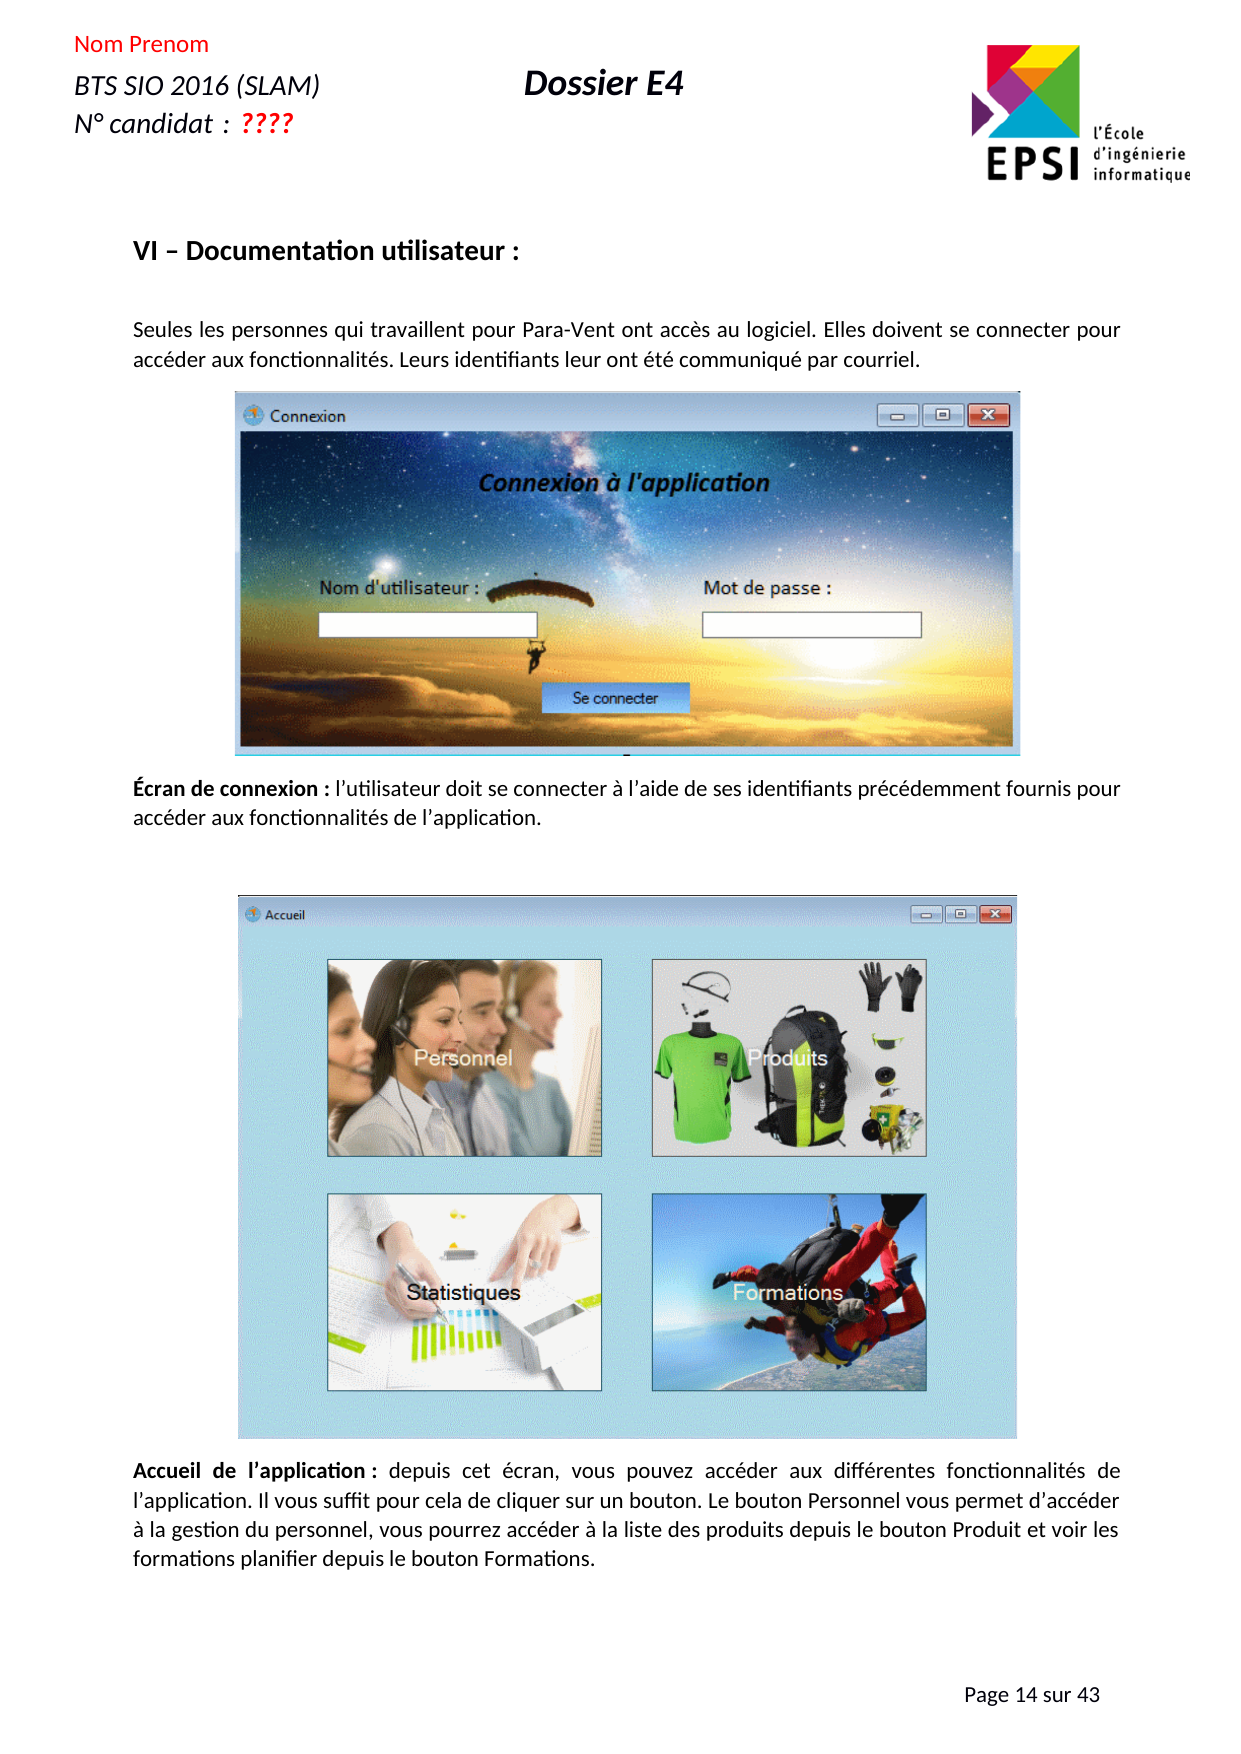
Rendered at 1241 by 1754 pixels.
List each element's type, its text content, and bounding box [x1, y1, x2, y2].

text Accueil de l’application : depuis cet écran, vous pouvez accéder aux différentes fonctionnalités de l’application. Il vous suffit pour cela de cliquer sur un bouton. Le bouton Personnel vous permet d’accéder à la gestion du personnel, vous pourrez accéder à la liste des produits depuis le bouton Produit et voir les formations planifier depuis le bouton Formations. [133, 1456, 1122, 1572]
text Seules les personnes qui travaillent pour Para-Vent ont accès au logiciel. Elles doivent se connecter pour accéder aux fonctionnalités. Leurs identifiants leur ont été communiqué par courriel. [133, 316, 1122, 373]
text Écran de connexion : l’utilisateur doit se connecter à l’aide de ses identifiants précédemment fournis pour accéder aux fonctionnalités de l’application. [133, 774, 1122, 831]
subtitle VI – Documentation utilisateur : [133, 232, 1122, 268]
